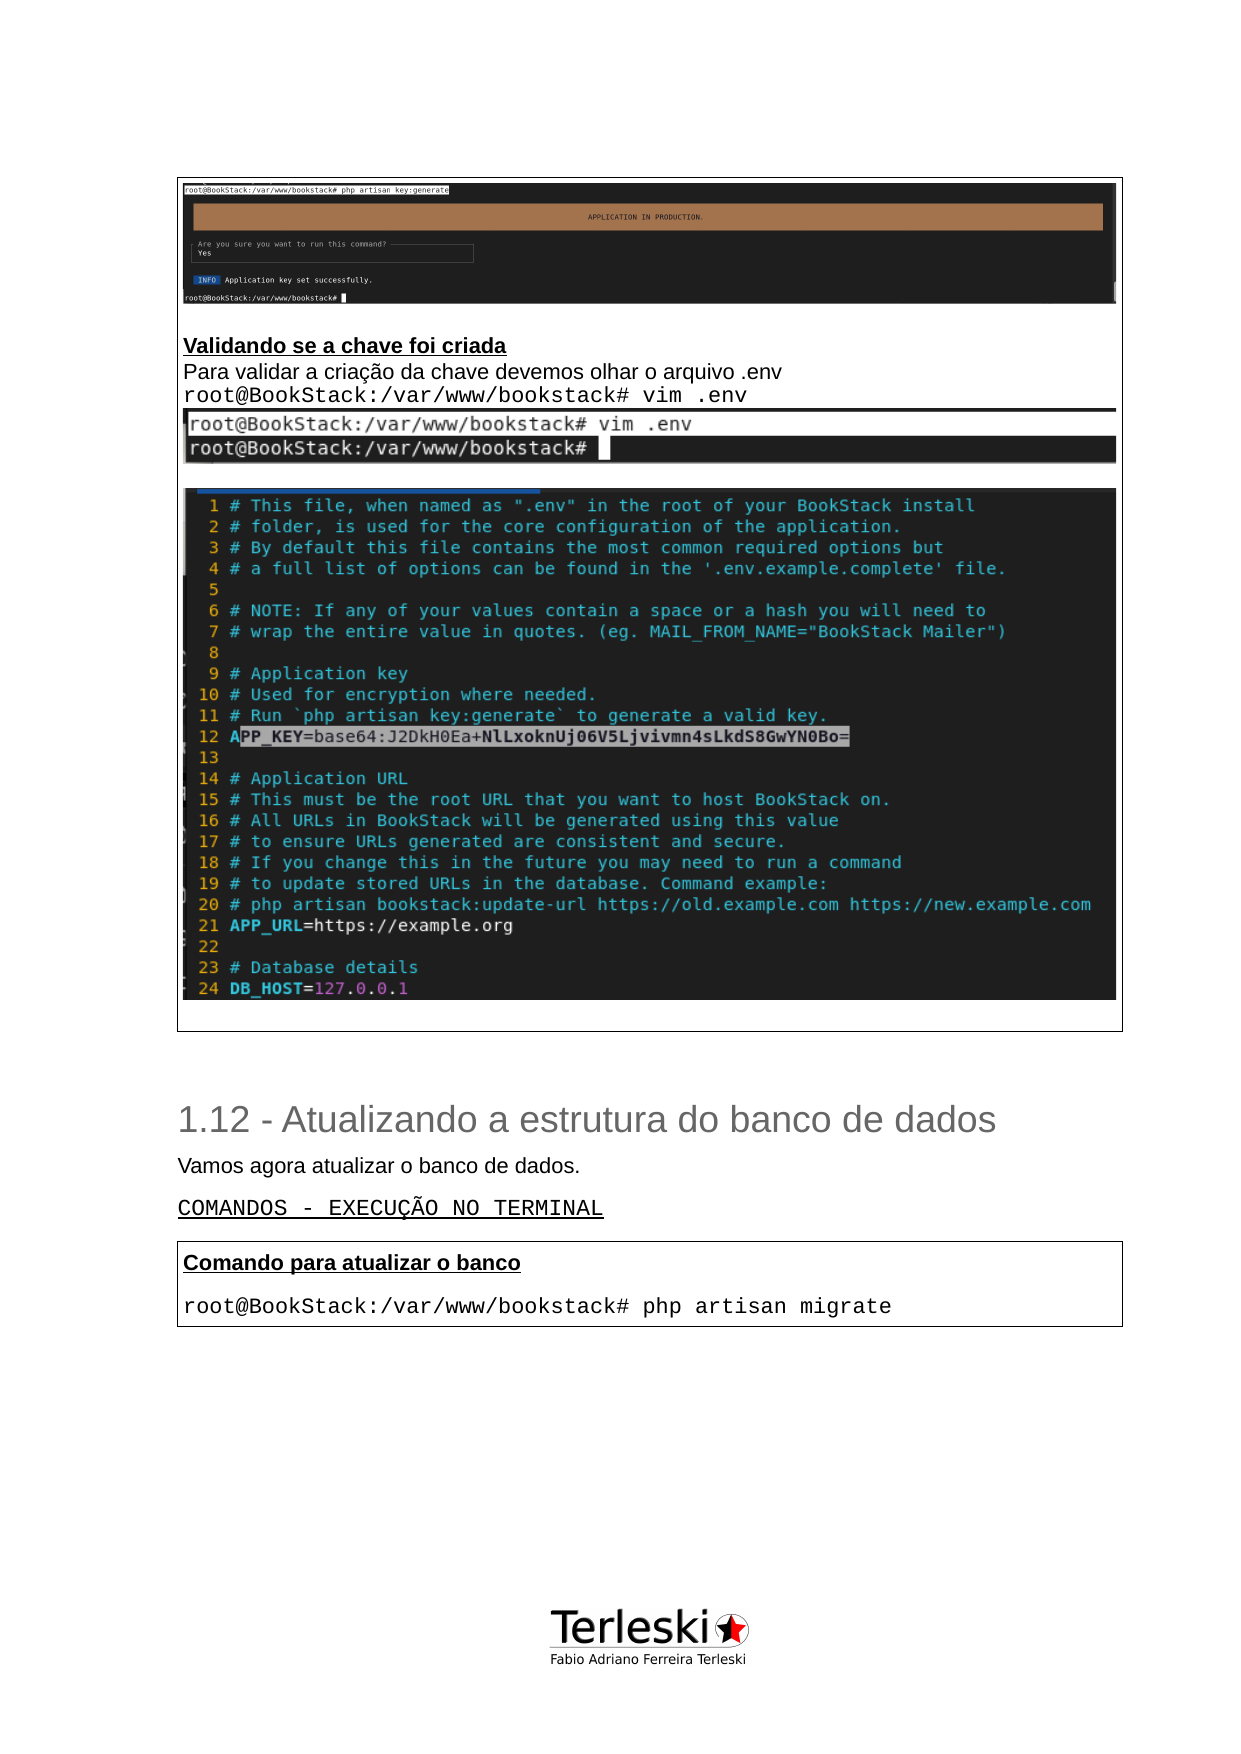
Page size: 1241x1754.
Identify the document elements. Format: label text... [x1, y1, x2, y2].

picture [549, 1607, 750, 1667]
subtitle 1.12 - Atualizando a estrutura do banco de dados [177, 1097, 1122, 1140]
picture [182, 488, 1117, 1000]
text COMANDOS - EXECUÇÃO NO TERMINAL [177, 1196, 1122, 1222]
text Vamos agora atualizar o banco de dados. [177, 1153, 1122, 1178]
picture [182, 183, 1117, 304]
picture [182, 408, 1117, 464]
table_header Validando se a chave foi criada Para validar a criação da chave devemos olhar o arquivo .env root@BookStack:/var/www/bookstack# vim .env [178, 178, 1122, 1031]
table_header Comando para atualizar o banco root@BookStack:/var/www/bookstack# php artisan migrate [178, 1242, 1122, 1326]
